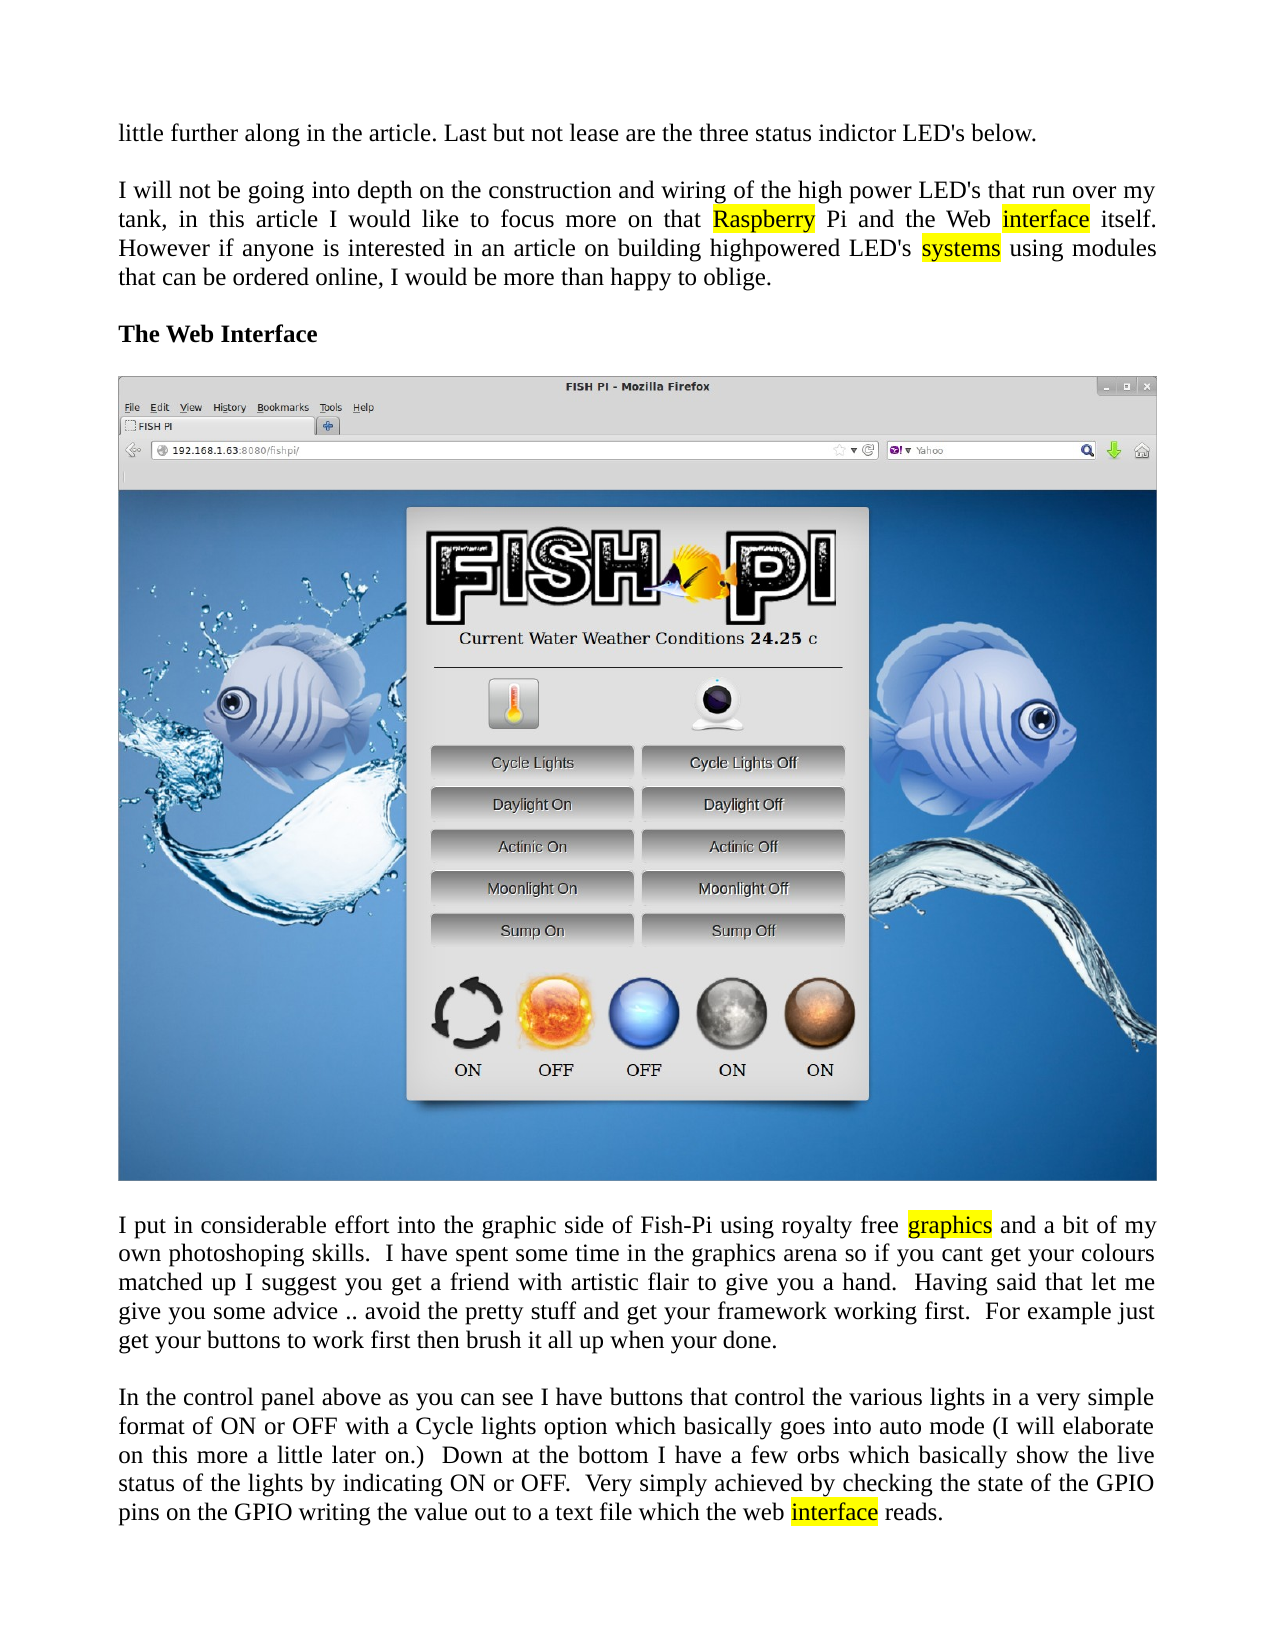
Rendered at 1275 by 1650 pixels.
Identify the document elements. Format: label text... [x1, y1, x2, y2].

picture [118, 376, 1157, 1181]
text I will not be going into depth on the construction and wiring of the high power LED's that run over my tank, in this article I would like to focus more on that Raspberry Pi and the Web interface itself. However if anyone is interested in an article on building highpowered LED's systems using modules that can be ordered online, I would be more than happy to oblige. [118, 176, 1157, 291]
text The Web Interface [118, 319, 1157, 348]
text little further along in the article. Last but not lease are the three status indictor LED's below. [118, 118, 1157, 147]
text I put in considerable effort into the graphic side of Fish-Pi using royalty free graphics and a bit of my own photoshoping skills. I have spent some time in the graphics arena so if you cant get your colours matched up I suggest you get a friend with artistic flair to give you a hand. Having said that let me give you some advice .. avoid the pretty stuff and get your framework working first. For example just get your buttons to work first then brush it all up when your done. [118, 1210, 1157, 1353]
text In the control panel above as you can see I have buttons that control the various lights in a very simple format of ON or OFF with a Cycle lights option which basically goes into auto mode (I will elaborate on this more a little later on.) Down at the bottom I have a few orbs which basically show the live status of the lights by indicating ON or OFF. Very simply achieved by checking the state of the GPIO pins on the GPIO writing the value out to a text file which the web interface reads. [118, 1382, 1157, 1526]
